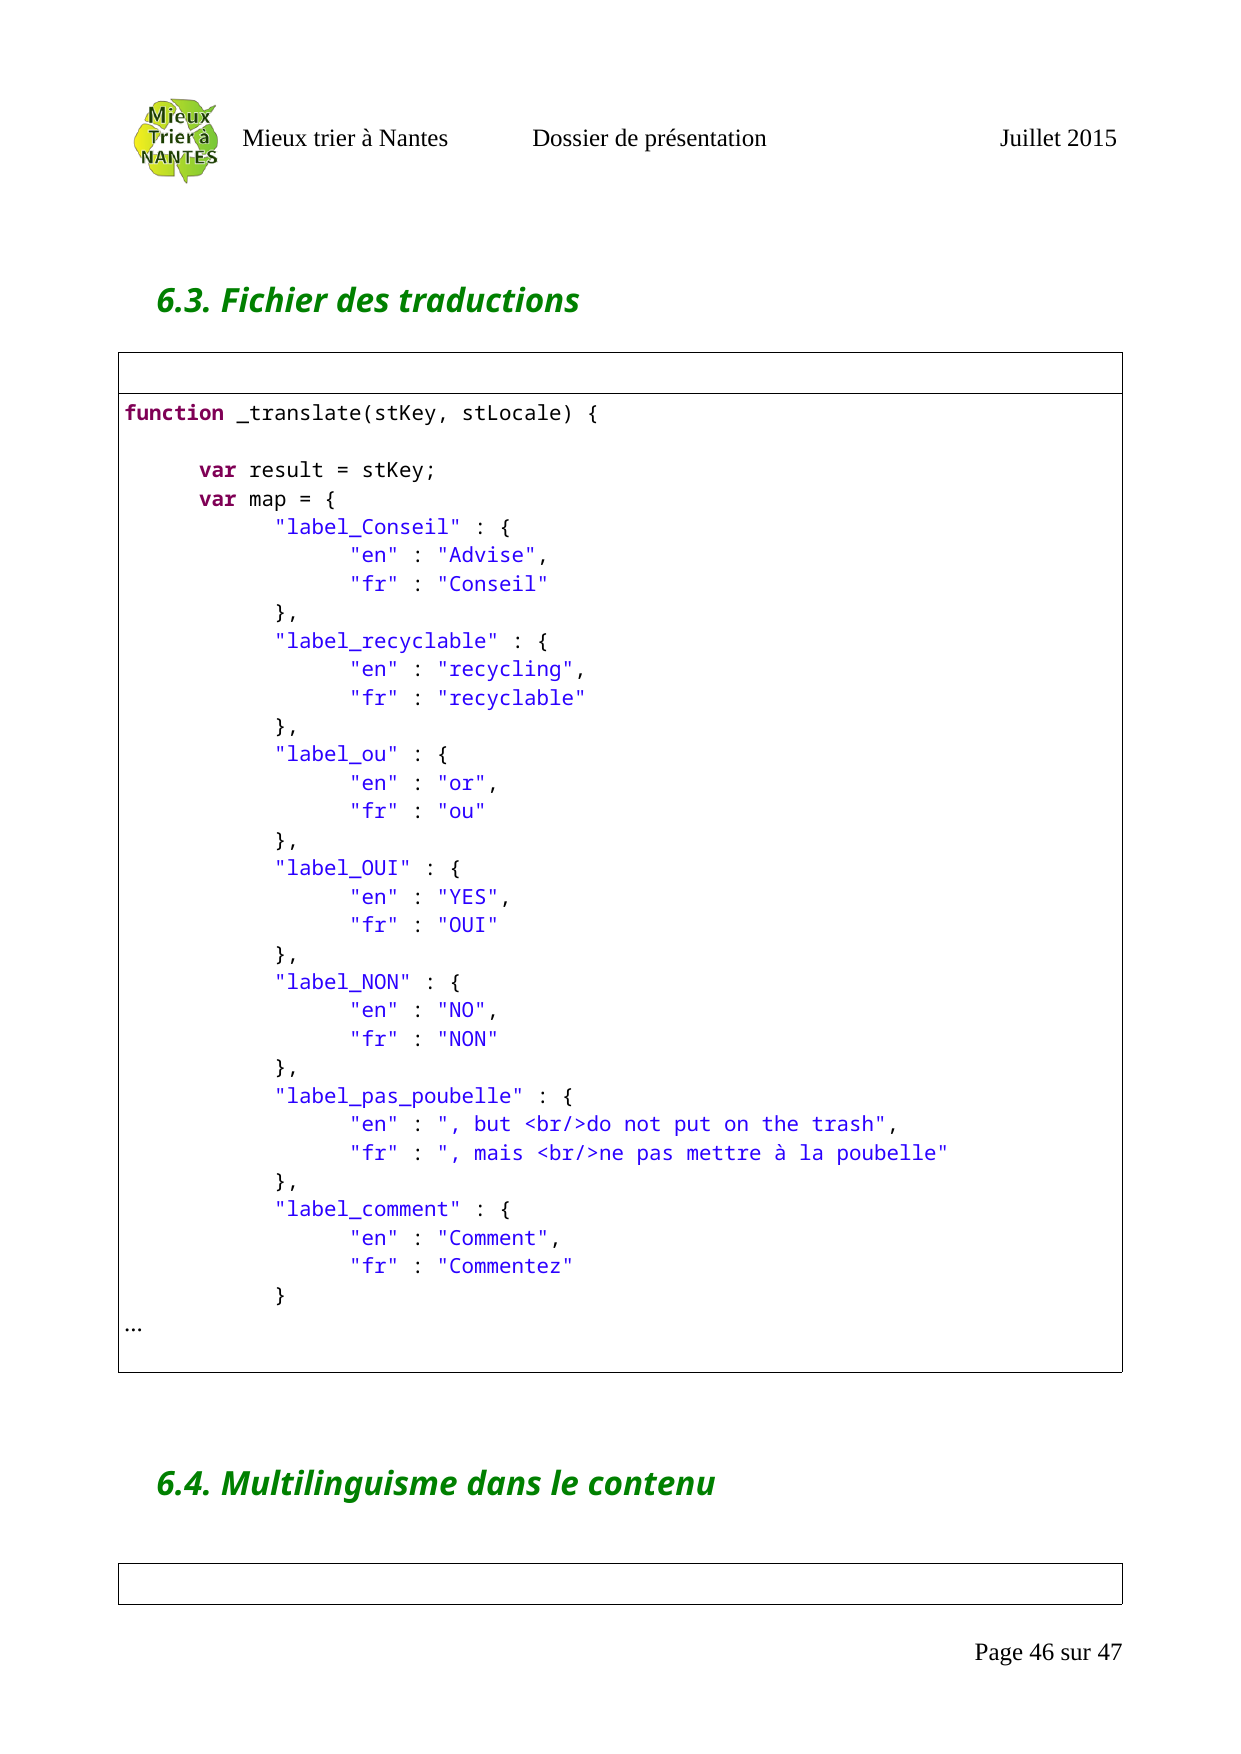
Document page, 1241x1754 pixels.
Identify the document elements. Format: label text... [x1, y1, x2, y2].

subtitle Fichier des traductions [148, 277, 1122, 323]
table_header [119, 353, 1122, 392]
picture [131, 95, 221, 185]
table_cell function _translate(stKey, stLocale) { var result = stKey; var map = { "label_Conseil" : { "en" : "Advise", "fr" : "Conseil" }, "label_recyclable" : { "en" : "recycling", "fr" : "recyclable" }, "label_ou" : { "en" : "or", "fr" : "ou" }, "label_OUI" : { "en" : "YES", "fr" : "OUI" }, "label_NON" : { "en" : "NO", "fr" : "NON" }, "label_pas_poubelle" : { "en" : ", but <br/>do not put on the trash", "fr" : ", mais <br/>ne pas mettre à la poubelle" }, "label_comment" : { "en" : "Comment", "fr" : "Commentez" } ... [119, 394, 1122, 1372]
subtitle Multilinguisme dans le contenu [148, 1459, 1122, 1505]
table_header [119, 1564, 1122, 1603]
